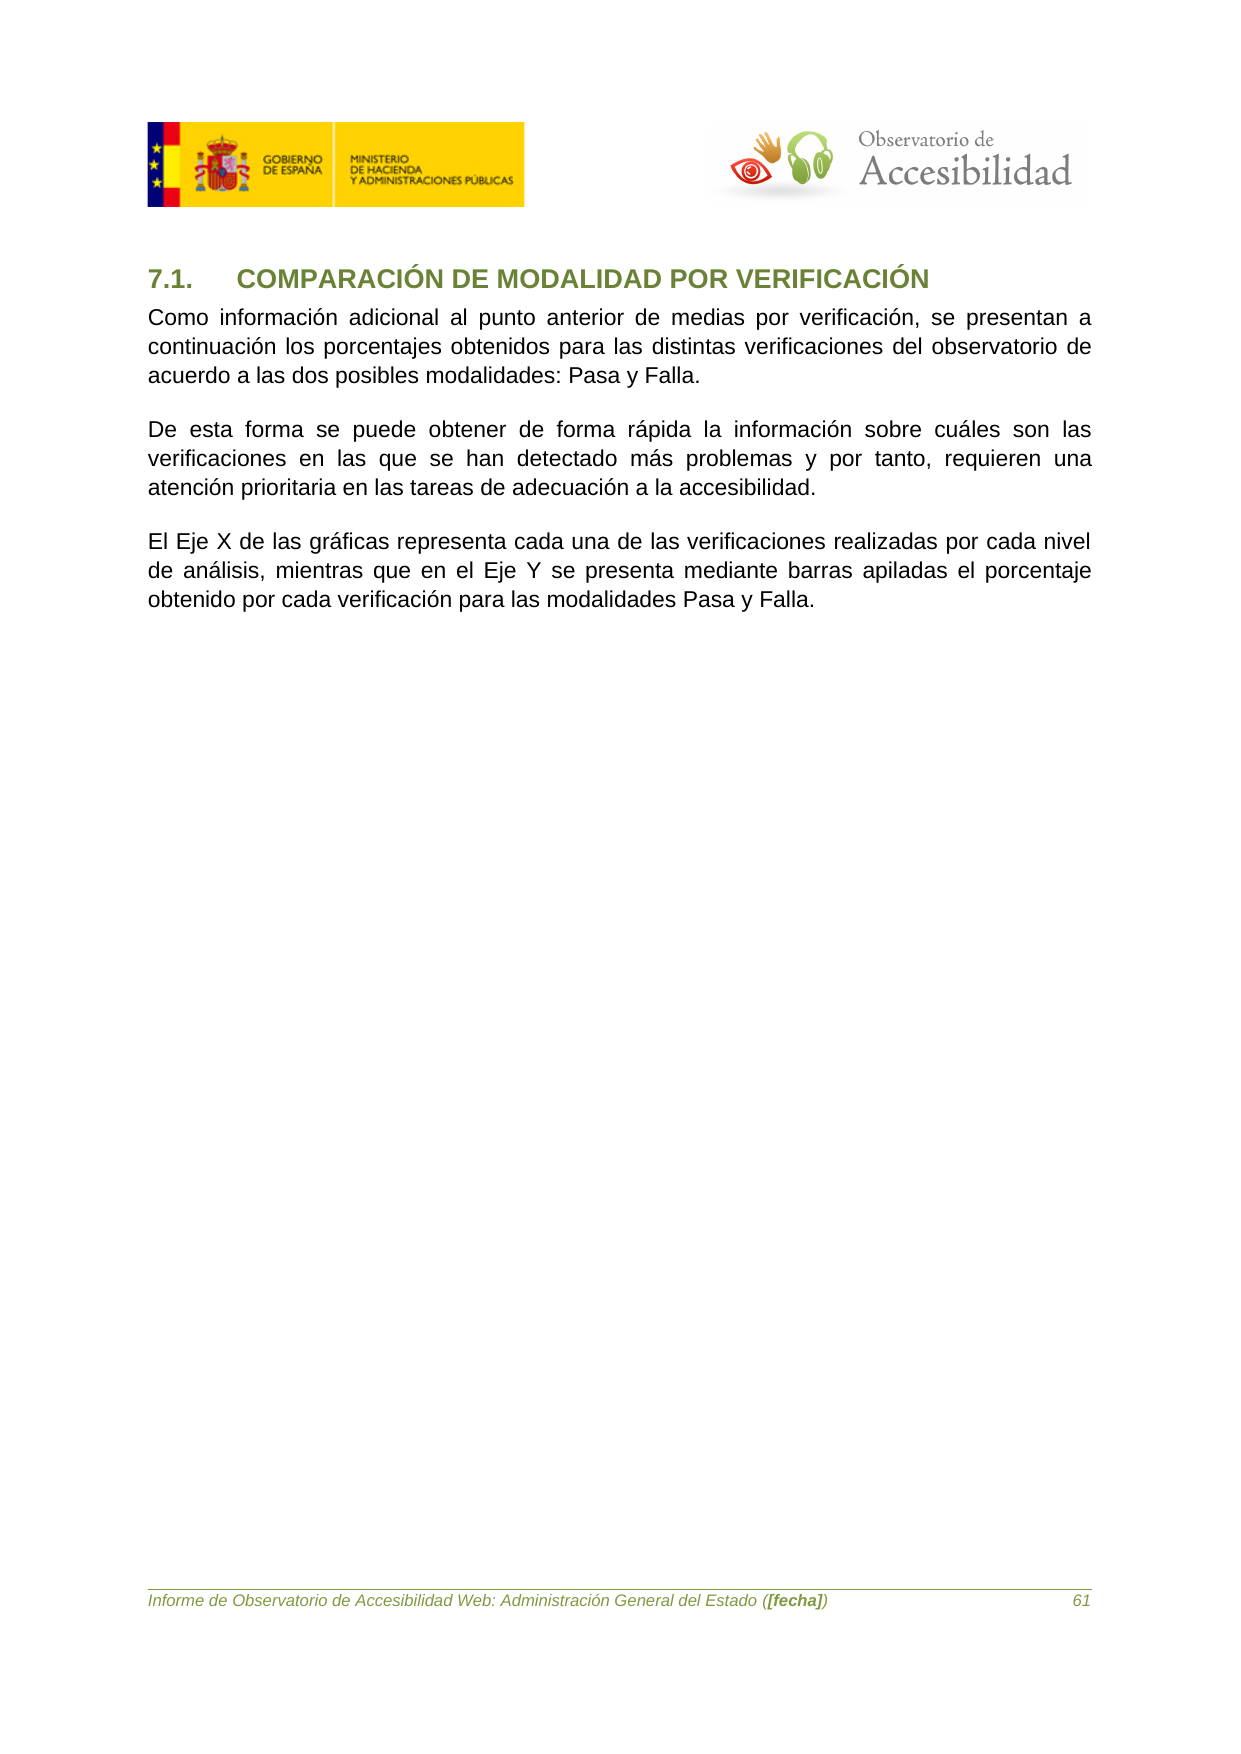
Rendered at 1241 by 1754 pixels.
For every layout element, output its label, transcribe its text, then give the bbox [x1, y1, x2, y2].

picture [710, 122, 1086, 205]
list Comparación de Modalidad por Verificación [148, 263, 1092, 294]
text De esta forma se puede obtener de forma rápida la información sobre cuáles son las verificaciones en las que se han detectado más problemas y por tanto, requieren una atención prioritaria en las tareas de adecuación a la accesibilidad. [148, 416, 1092, 500]
picture [147, 122, 525, 207]
text El Eje X de las gráficas representa cada una de las verificaciones realizadas por cada nivel de análisis, mientras que en el Eje Y se presenta mediante barras apiladas el porcentaje obtenido por cada verificación para las modalidades Pasa y Falla. [148, 528, 1092, 612]
text Como información adicional al punto anterior de medias por verificación, se presentan a continuación los porcentajes obtenidos para las distintas verificaciones del observatorio de acuerdo a las dos posibles modalidades: Pasa y Falla. [148, 304, 1092, 388]
